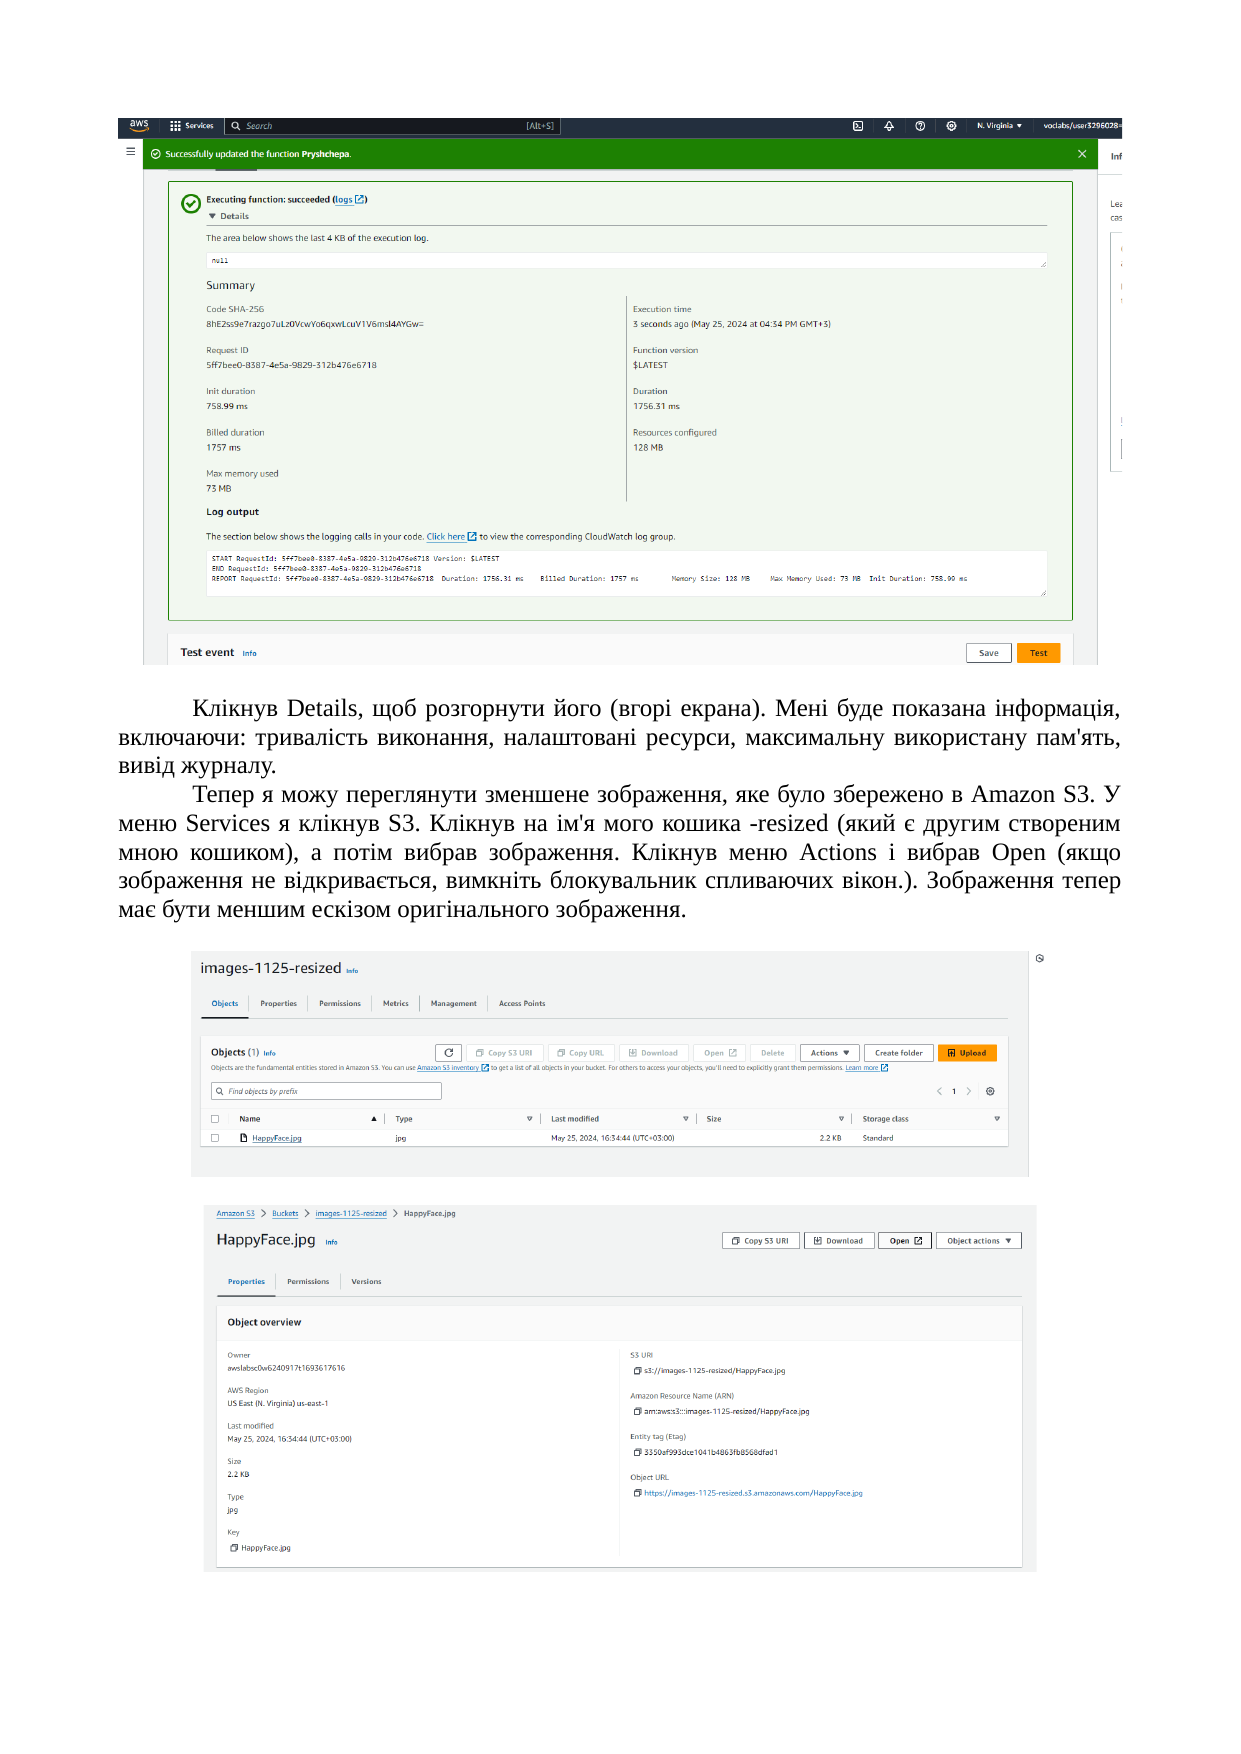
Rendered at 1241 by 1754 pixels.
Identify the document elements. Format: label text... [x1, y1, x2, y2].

picture [118, 118, 1123, 665]
picture [191, 951, 1050, 1177]
text Клікнув Details, щоб розгорнути його (вгорі екрана). Мені буде показана інформація, включаючи: тривалість виконання, налаштовані ресурси, максимальну використану пам'ять, вивід журналу. [118, 693, 1122, 779]
picture [203, 1205, 1037, 1572]
text Тепер я можу переглянути зменшене зображення, яке було збережено в Amazon S3. У меню Services я клікнув S3. Клікнув на ім'я мого кошика -resized (який є другим створеним мною кошиком), а потім вибрав зображення. Клікнув меню Actions і вибрав Open (якщо зображення не відкривається, вимкніть блокувальник спливаючих вікон.). Зображення тепер має бути меншим ескізом оригінального зображення. [118, 779, 1122, 923]
